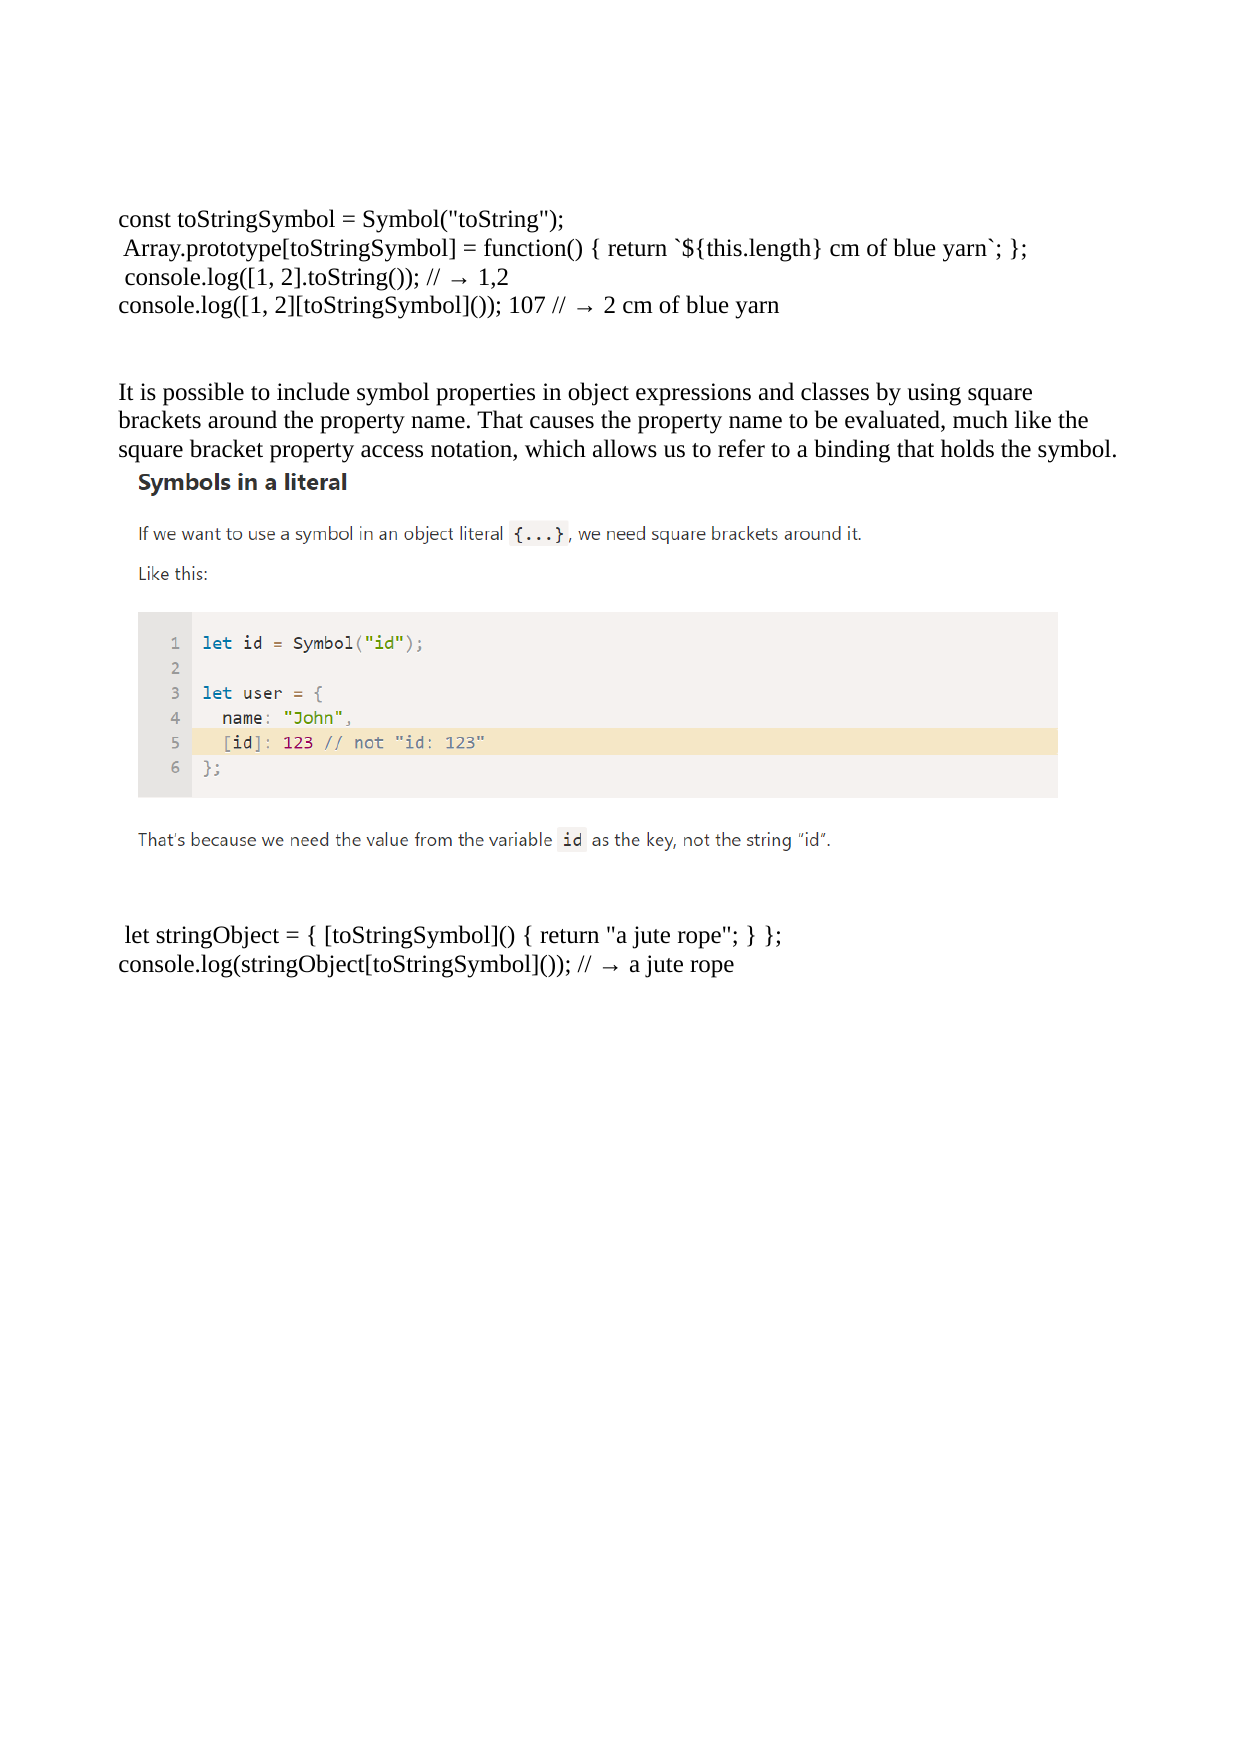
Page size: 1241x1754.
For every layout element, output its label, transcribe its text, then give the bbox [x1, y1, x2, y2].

picture [118, 463, 1123, 863]
text console.log([1, 2][toStringSymbol]()); 107 // → 2 cm of blue yarn [118, 291, 1122, 319]
text let stringObject = { [toStringSymbol]() { return "a jute rope"; } }; console.log(stringObject[toStringSymbol]()); // → a jute rope [118, 921, 1122, 978]
text It is possible to include symbol properties in object expressions and classes by using square brackets around the property name. That causes the property name to be evaluated, much like the square bracket property access notation, which allows us to refer to a binding that holds the symbol. [118, 377, 1122, 463]
text const toStringSymbol = Symbol("toString"); [118, 204, 1122, 233]
text console.log([1, 2].toString()); // → 1,2 [118, 262, 1122, 291]
text Array.prototype[toStringSymbol] = function() { return `${this.length} cm of blue yarn`; }; [118, 233, 1122, 262]
